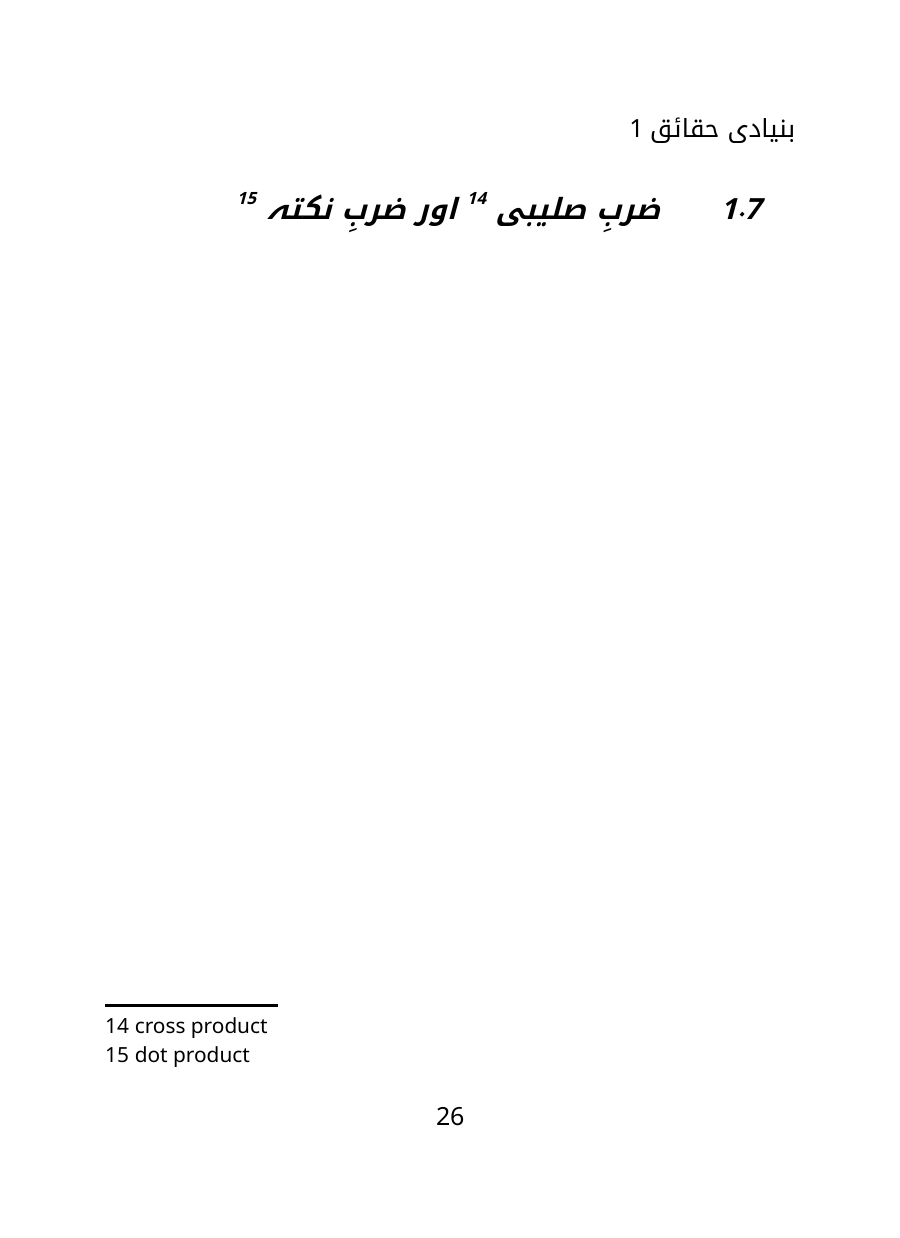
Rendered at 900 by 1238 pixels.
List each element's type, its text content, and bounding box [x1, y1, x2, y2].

list dot product [105, 1040, 795, 1068]
list cross product [105, 1012, 795, 1040]
subtitle ضربِ صلیبی اور ضربِ نکتہ [105, 182, 720, 238]
